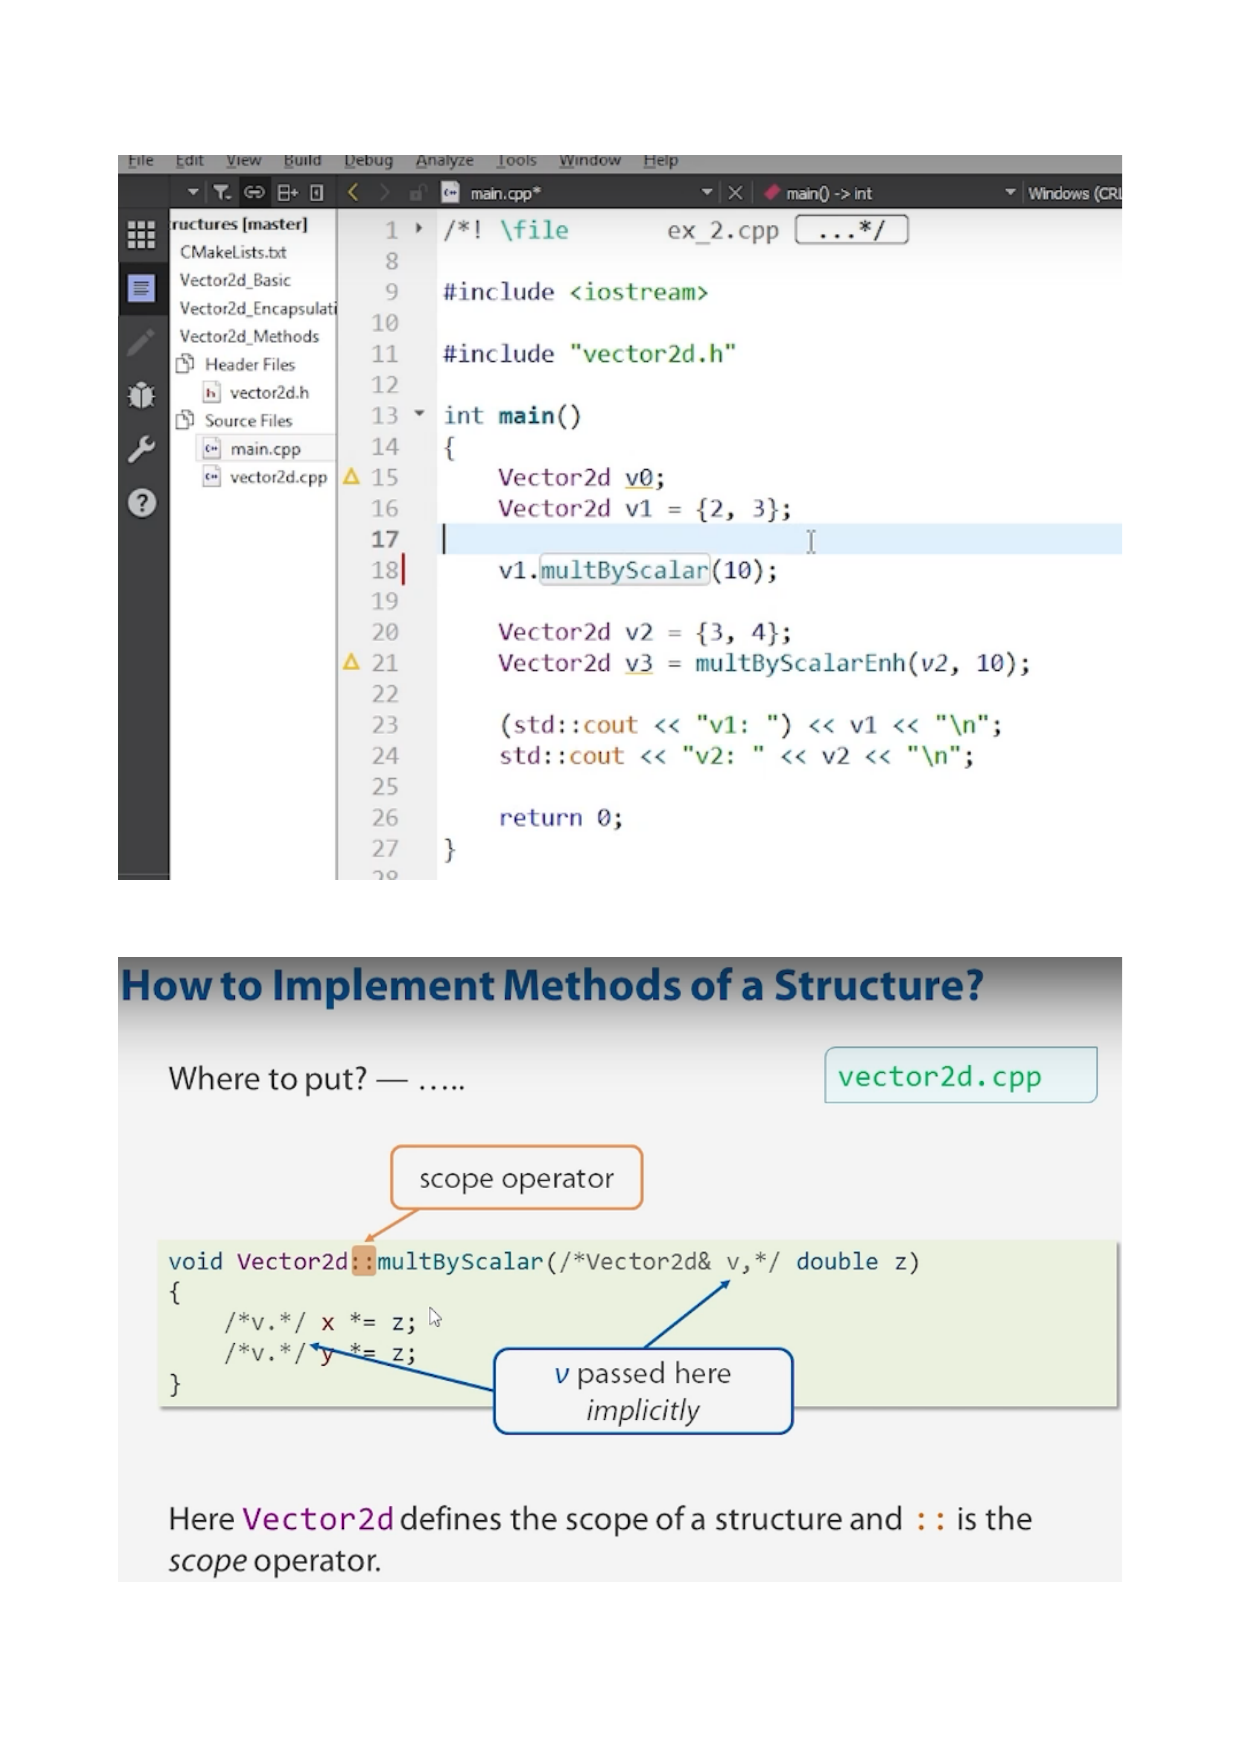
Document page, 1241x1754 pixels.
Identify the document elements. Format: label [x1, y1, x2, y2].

picture [118, 957, 1123, 1582]
picture [118, 155, 1123, 880]
